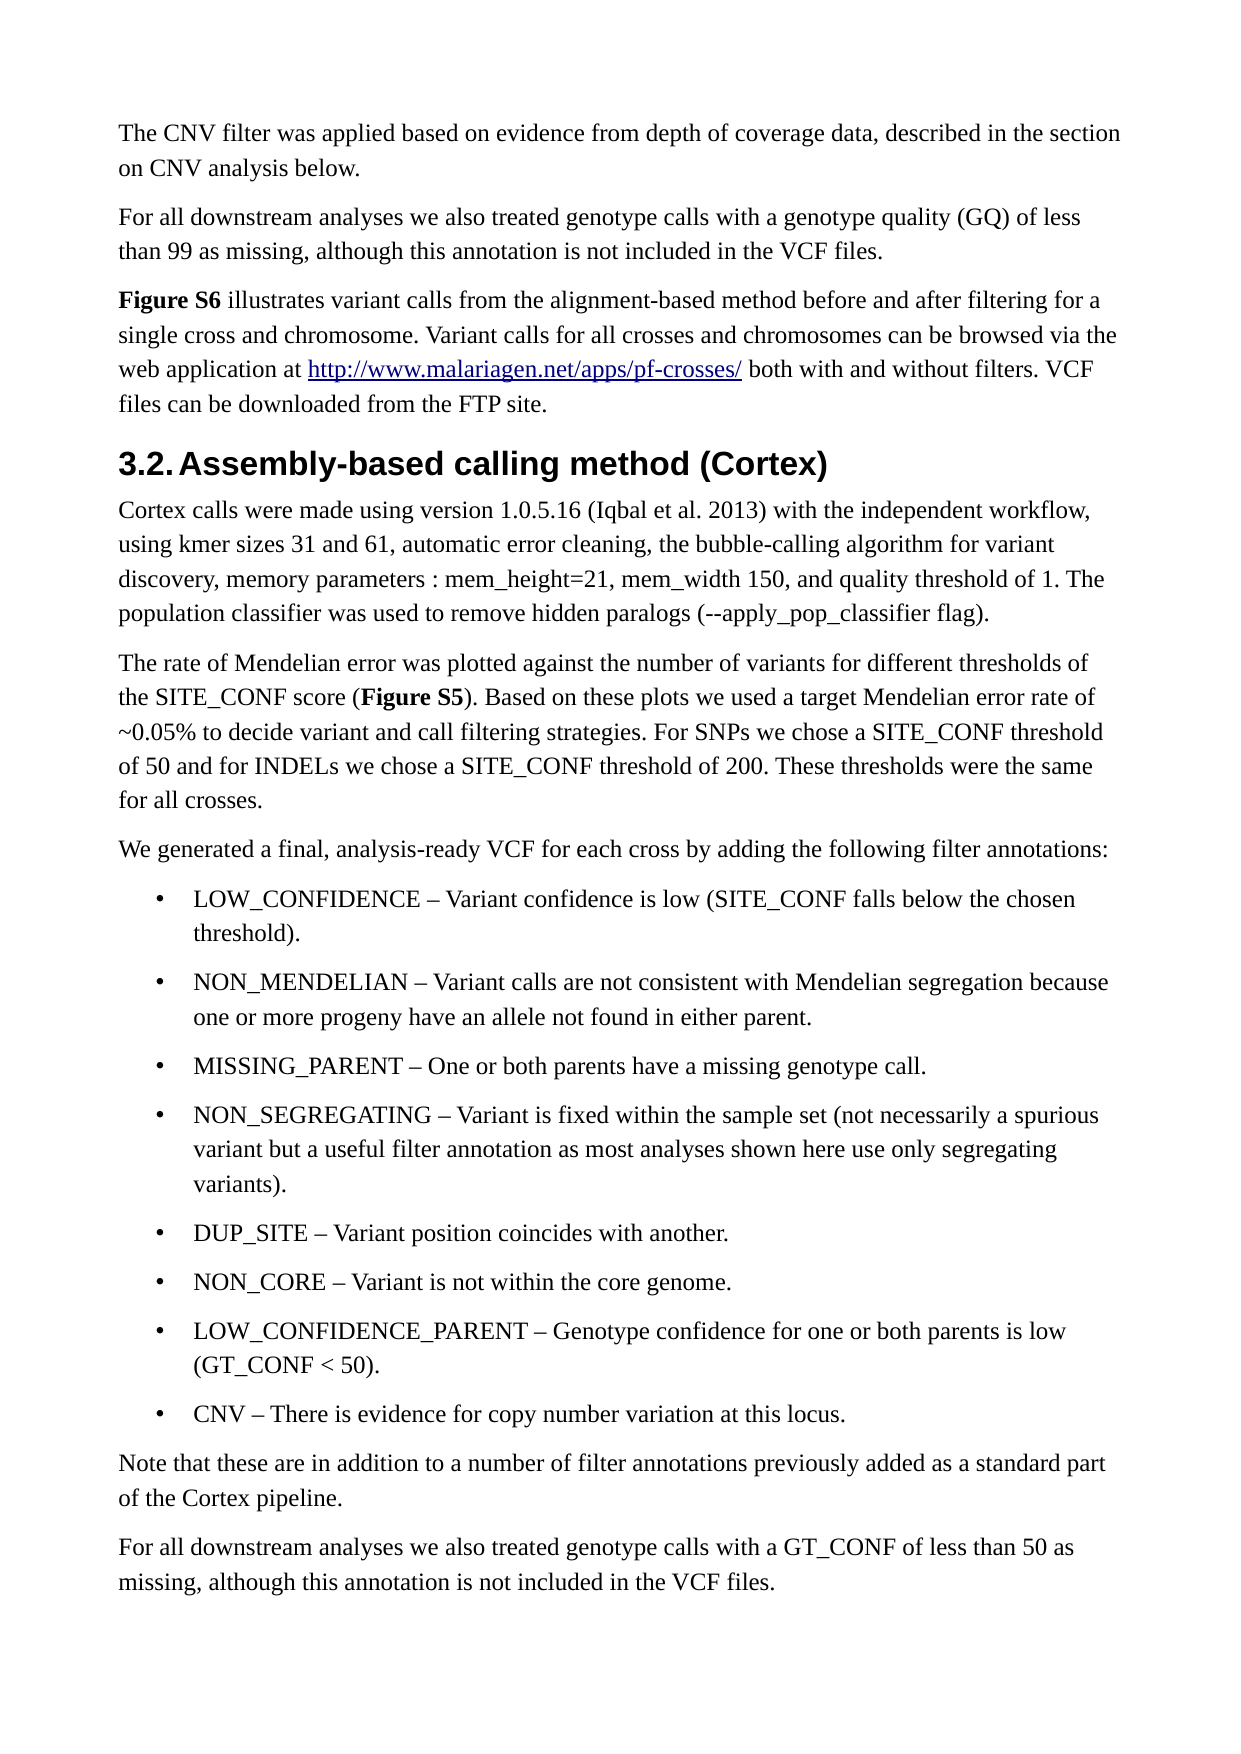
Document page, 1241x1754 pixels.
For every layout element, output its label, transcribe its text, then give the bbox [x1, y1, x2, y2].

text Note that these are in addition to a number of filter annotations previously added as a standard part of the Cortex pipeline. [118, 1448, 1122, 1512]
list LOW_CONFIDENCE – Variant confidence is low (SITE_CONF falls below the chosen threshold). [156, 884, 1122, 947]
list MISSING_PARENT – One or both parents have a missing genotype call. [156, 1051, 1122, 1079]
text For all downstream analyses we also treated genotype calls with a genotype quality (GQ) of less than 99 as missing, although this annotation is not included in the VCF files. [118, 202, 1122, 265]
list NON_CORE – Variant is not within the core genome. [156, 1267, 1122, 1296]
text The rate of Mendelian error was plotted against the number of variants for different thresholds of the SITE_CONF score (Figure S5). Based on these plots we used a target Mendelian error rate of ~0.05% to decide variant and call filtering strategies. For SNPs we chose a SITE_CONF threshold of 50 and for INDELs we chose a SITE_CONF threshold of 200. These thresholds were the same for all crosses. [118, 648, 1122, 814]
list LOW_CONFIDENCE_PARENT – Genotype confidence for one or both parents is low (GT_CONF < 50). [156, 1316, 1122, 1379]
subtitle Assembly-based calling method (Cortex) [118, 444, 1122, 483]
text Figure S6 illustrates variant calls from the alignment-based method before and after filtering for a single cross and chromosome. Variant calls for all crosses and chromosomes can be browsed via the web application at http://www.malariagen.net/apps/pf-crosses/ both with and without filters. VCF files can be downloaded from the FTP site. [118, 285, 1122, 417]
text We generated a final, analysis-ready VCF for each cross by adding the following filter annotations: [118, 834, 1122, 863]
list NON_MENDELIAN – Variant calls are not consistent with Mendelian segregation because one or more progeny have an allele not found in either parent. [156, 967, 1122, 1030]
list CNV – There is evidence for copy number variation at this locus. [156, 1399, 1122, 1428]
list NON_SEGREGATING – Variant is fixed within the sample set (not necessarily a spurious variant but a useful filter annotation as most analyses shown here use only segregating variants). [156, 1100, 1122, 1197]
text Cortex calls were made using version 1.0.5.16 (Iqbal et al. 2013)⁠ with the independent workflow, using kmer sizes 31 and 61, automatic error cleaning, the bubble-calling algorithm for variant discovery, memory parameters : mem_height=21, mem_width 150, and quality threshold of 1. The population classifier was used to remove hidden paralogs (--apply_pop_classifier flag). [118, 495, 1122, 627]
list DUP_SITE – Variant position coincides with another. [156, 1218, 1122, 1247]
text The CNV filter was applied based on evidence from depth of coverage data, described in the section on CNV analysis below. [118, 118, 1122, 181]
text For all downstream analyses we also treated genotype calls with a GT_CONF of less than 50 as missing, although this annotation is not included in the VCF files. [118, 1532, 1122, 1595]
